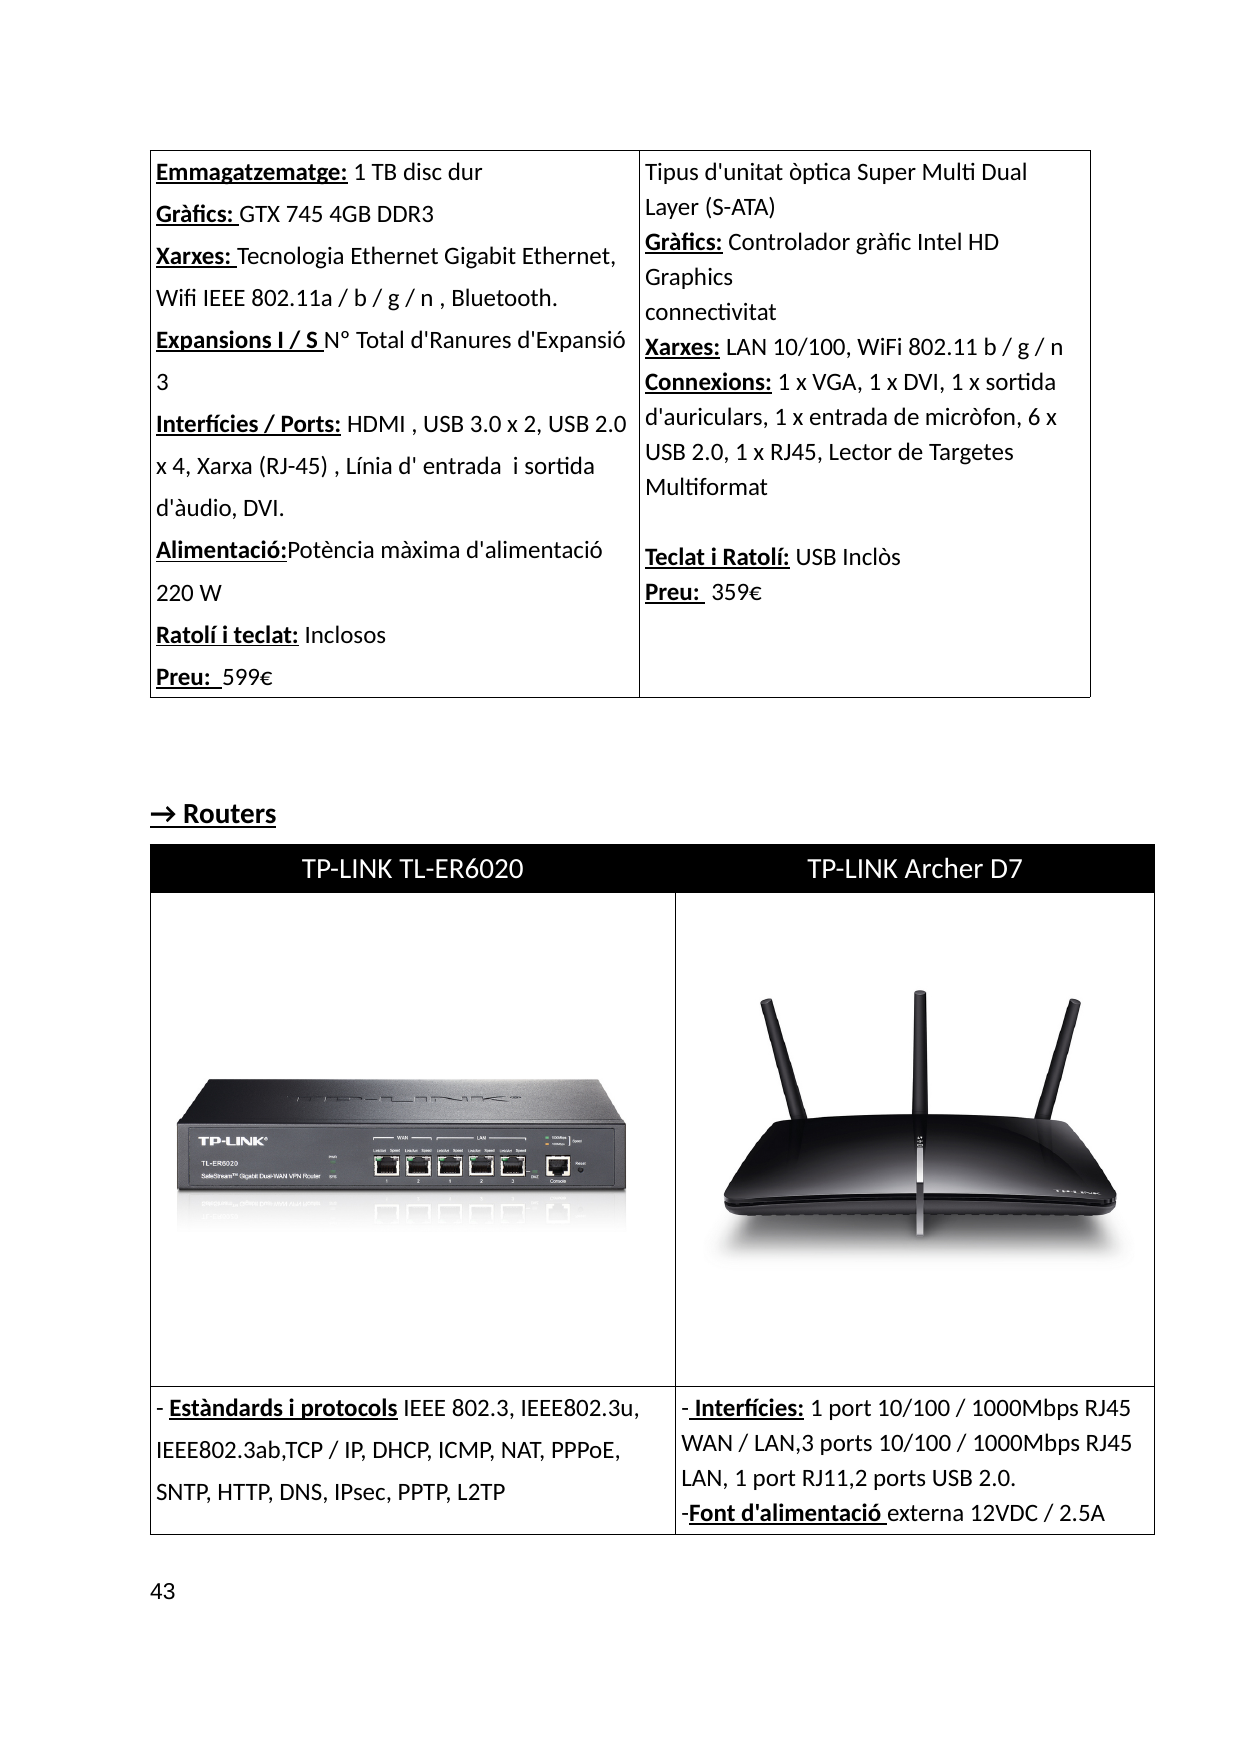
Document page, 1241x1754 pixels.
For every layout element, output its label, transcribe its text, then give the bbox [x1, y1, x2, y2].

table_cell [676, 893, 1154, 1386]
text → Routers [150, 795, 1090, 831]
table_cell Tipus d'unitat òptica Super Multi Dual Layer (S-ATA) Gràfics: Controlador gràfic Intel HD Graphics connectivitat Xarxes: LAN 10/100, WiFi 802.11 b / g / n Connexions: 1 x VGA, 1 x DVI, 1 x sortida d'auriculars, 1 x entrada de micròfon, 6 x USB 2.0, 1 x RJ45, Lector de Targetes Multiformat Teclat i Ratolí: USB Inclòs Preu: 359€ [640, 151, 1090, 697]
table_cell - Estàndards i protocols IEEE 802.3, IEEE802.3u, IEEE802.3ab,TCP / IP, DHCP, ICMP, NAT, PPPoE, SNTP, HTTP, DNS, IPsec, PPTP, L2TP [151, 1387, 675, 1533]
table_cell [151, 893, 675, 1386]
table_header TP-LINK Archer D7 [676, 845, 1154, 892]
table_cell Emmagatzematge: 1 TB disc dur Gràfics: GTX 745 4GB DDR3 Xarxes: Tecnologia Ethernet Gigabit Ethernet, Wifi IEEE 802.11a / b / g / n , Bluetooth. Expansions I / S Nº Total d'Ranures d'Expansió 3 Interfícies / Ports: HDMI , USB 3.0 x 2, USB 2.0 x 4, Xarxa (RJ-45) , Línia d' entrada i sortida d'àudio, DVI. Alimentació:Potència màxima d'alimentació 220 W Ratolí i teclat: Inclosos Preu: 599€ [151, 151, 639, 697]
picture [703, 909, 1135, 1340]
picture [176, 929, 627, 1381]
table_cell - Interfícies: 1 port 10/100 / 1000Mbps RJ45 WAN / LAN,3 ports 10/100 / 1000Mbps RJ45 LAN, 1 port RJ11,2 ports USB 2.0. -Font d'alimentació externa 12VDC / 2.5A [676, 1387, 1154, 1533]
table_header TP-LINK TL-ER6020 [151, 845, 675, 892]
